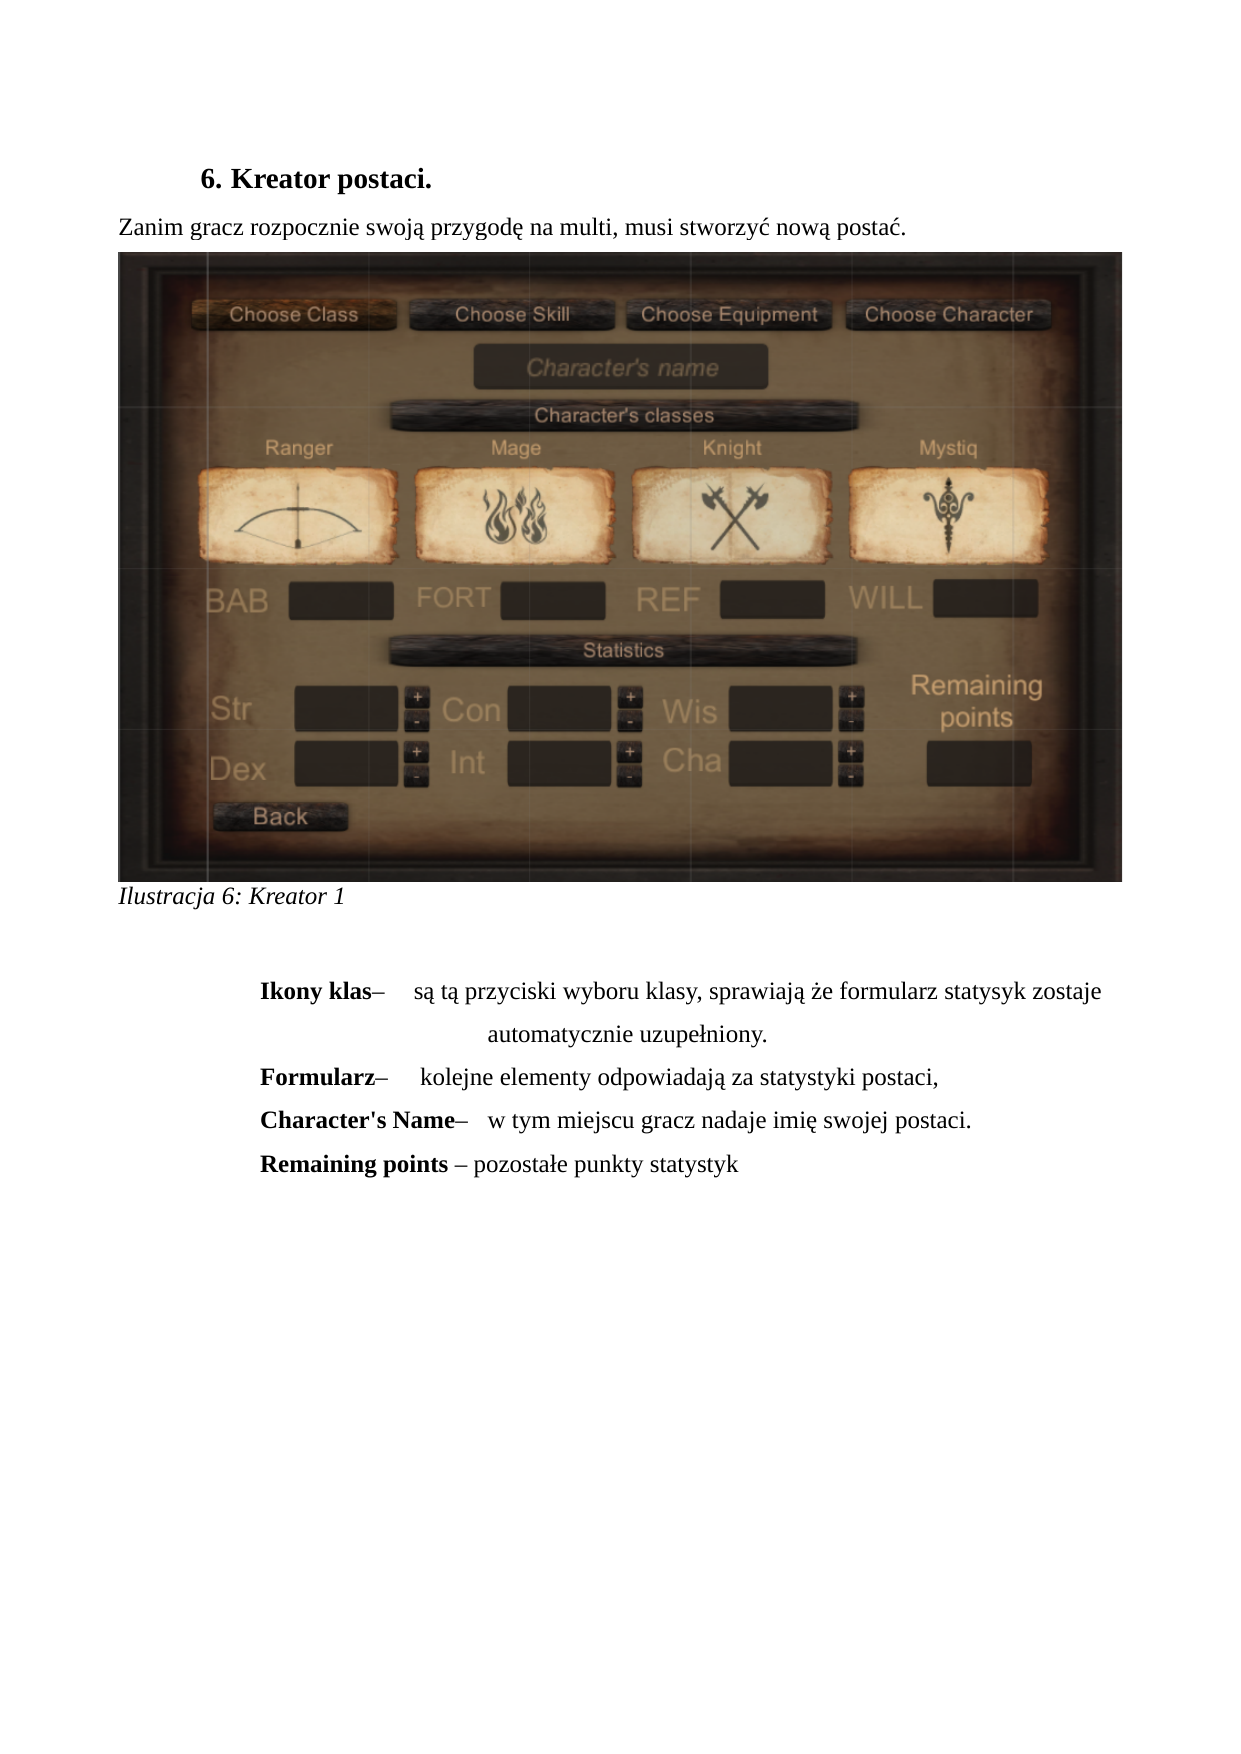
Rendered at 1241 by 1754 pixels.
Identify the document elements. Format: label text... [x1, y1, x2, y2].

picture [118, 252, 1123, 882]
text Ilustracja 6: Kreator 1 [118, 882, 1122, 910]
list Kreator postaci. [193, 161, 1122, 195]
text Ikony klas– są tą przyciski wyboru klasy, sprawiają że formularz statysyk zostaje [118, 976, 1122, 1005]
text automatycznie uzupełniony. [118, 1019, 1122, 1048]
text Formularz– kolejne elementy odpowiadają za statystyki postaci, [118, 1062, 1122, 1091]
text Character's Name– w tym miejscu gracz nadaje imię swojej postaci. [118, 1106, 1122, 1134]
text Zanim gracz rozpocznie swoją przygodę na multi, musi stworzyć nową postać. [118, 212, 1122, 240]
text Remaining points – pozostałe punkty statystyk [118, 1149, 1122, 1177]
